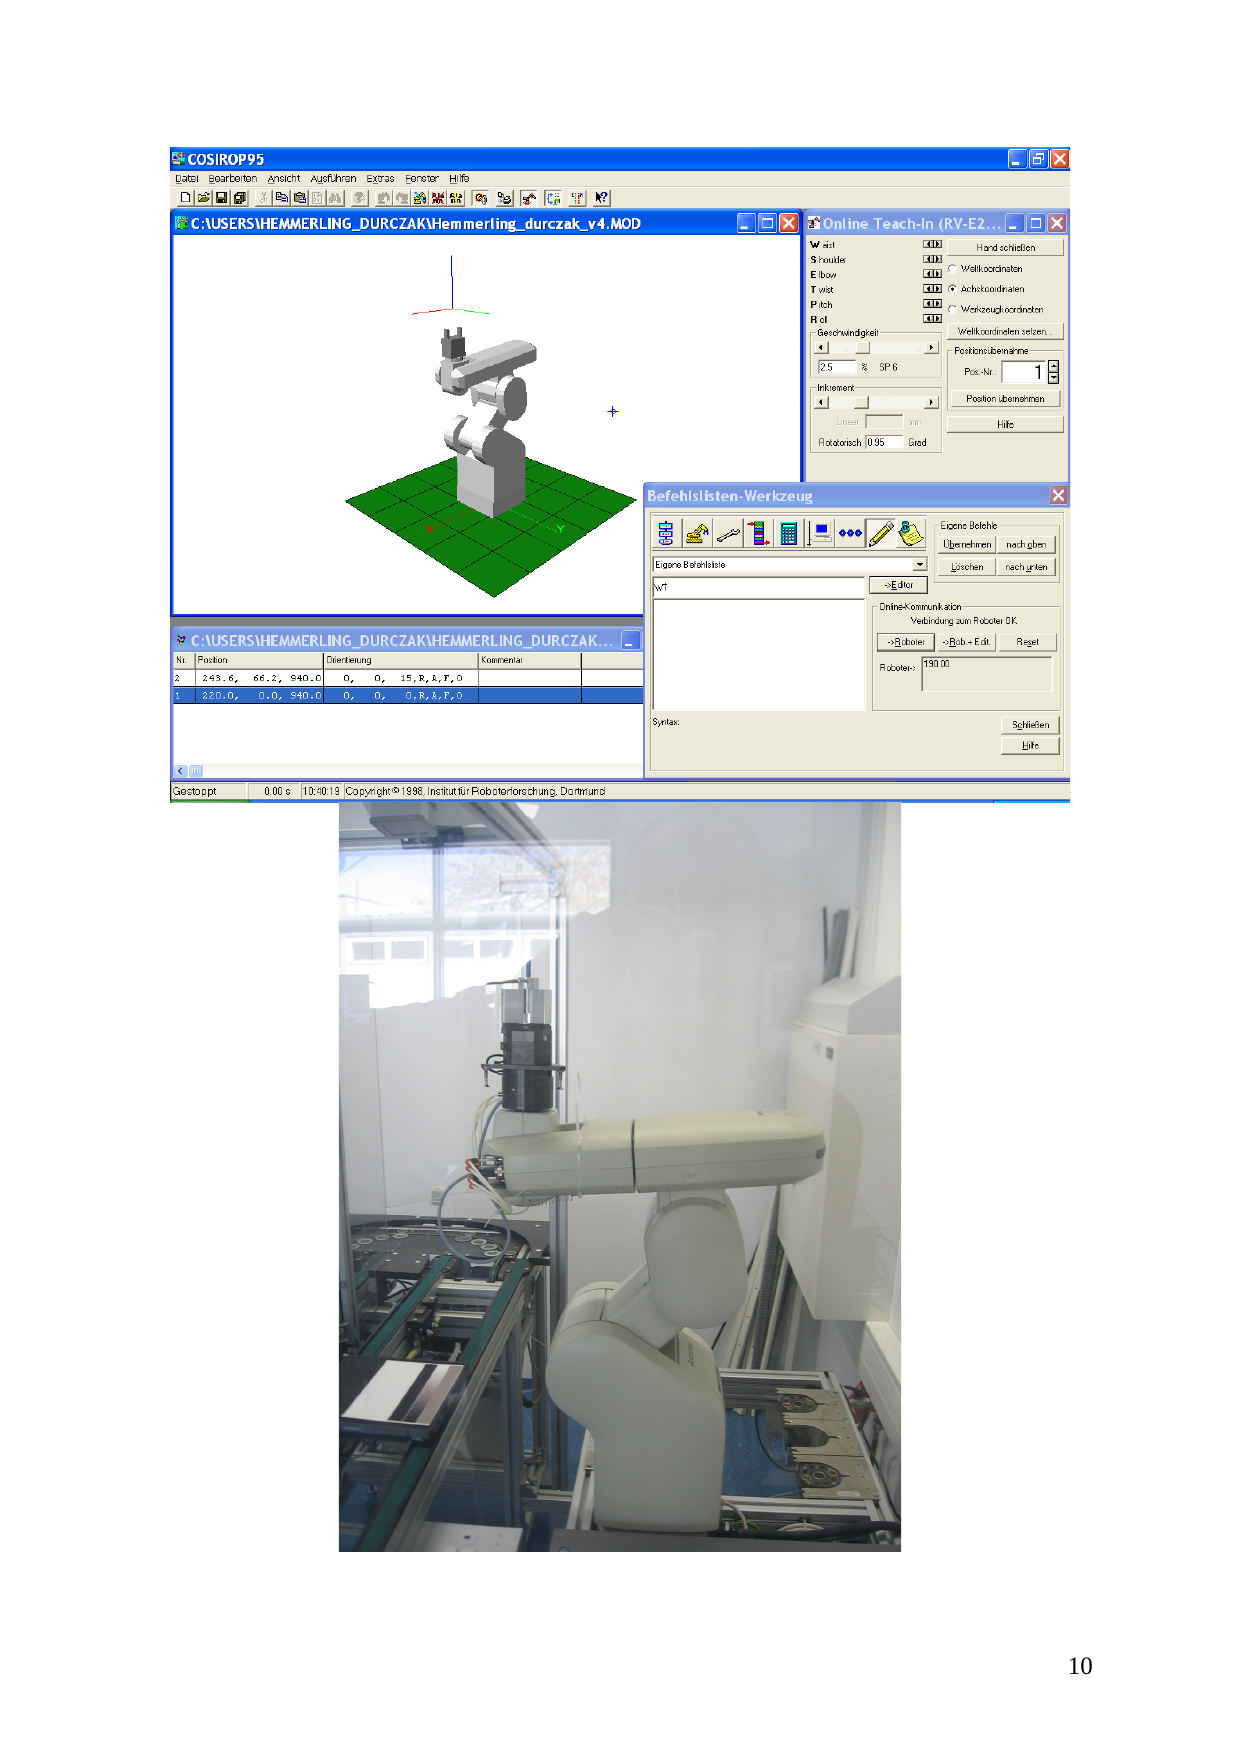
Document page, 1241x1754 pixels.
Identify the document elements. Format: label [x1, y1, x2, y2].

picture [170, 147, 1071, 1552]
